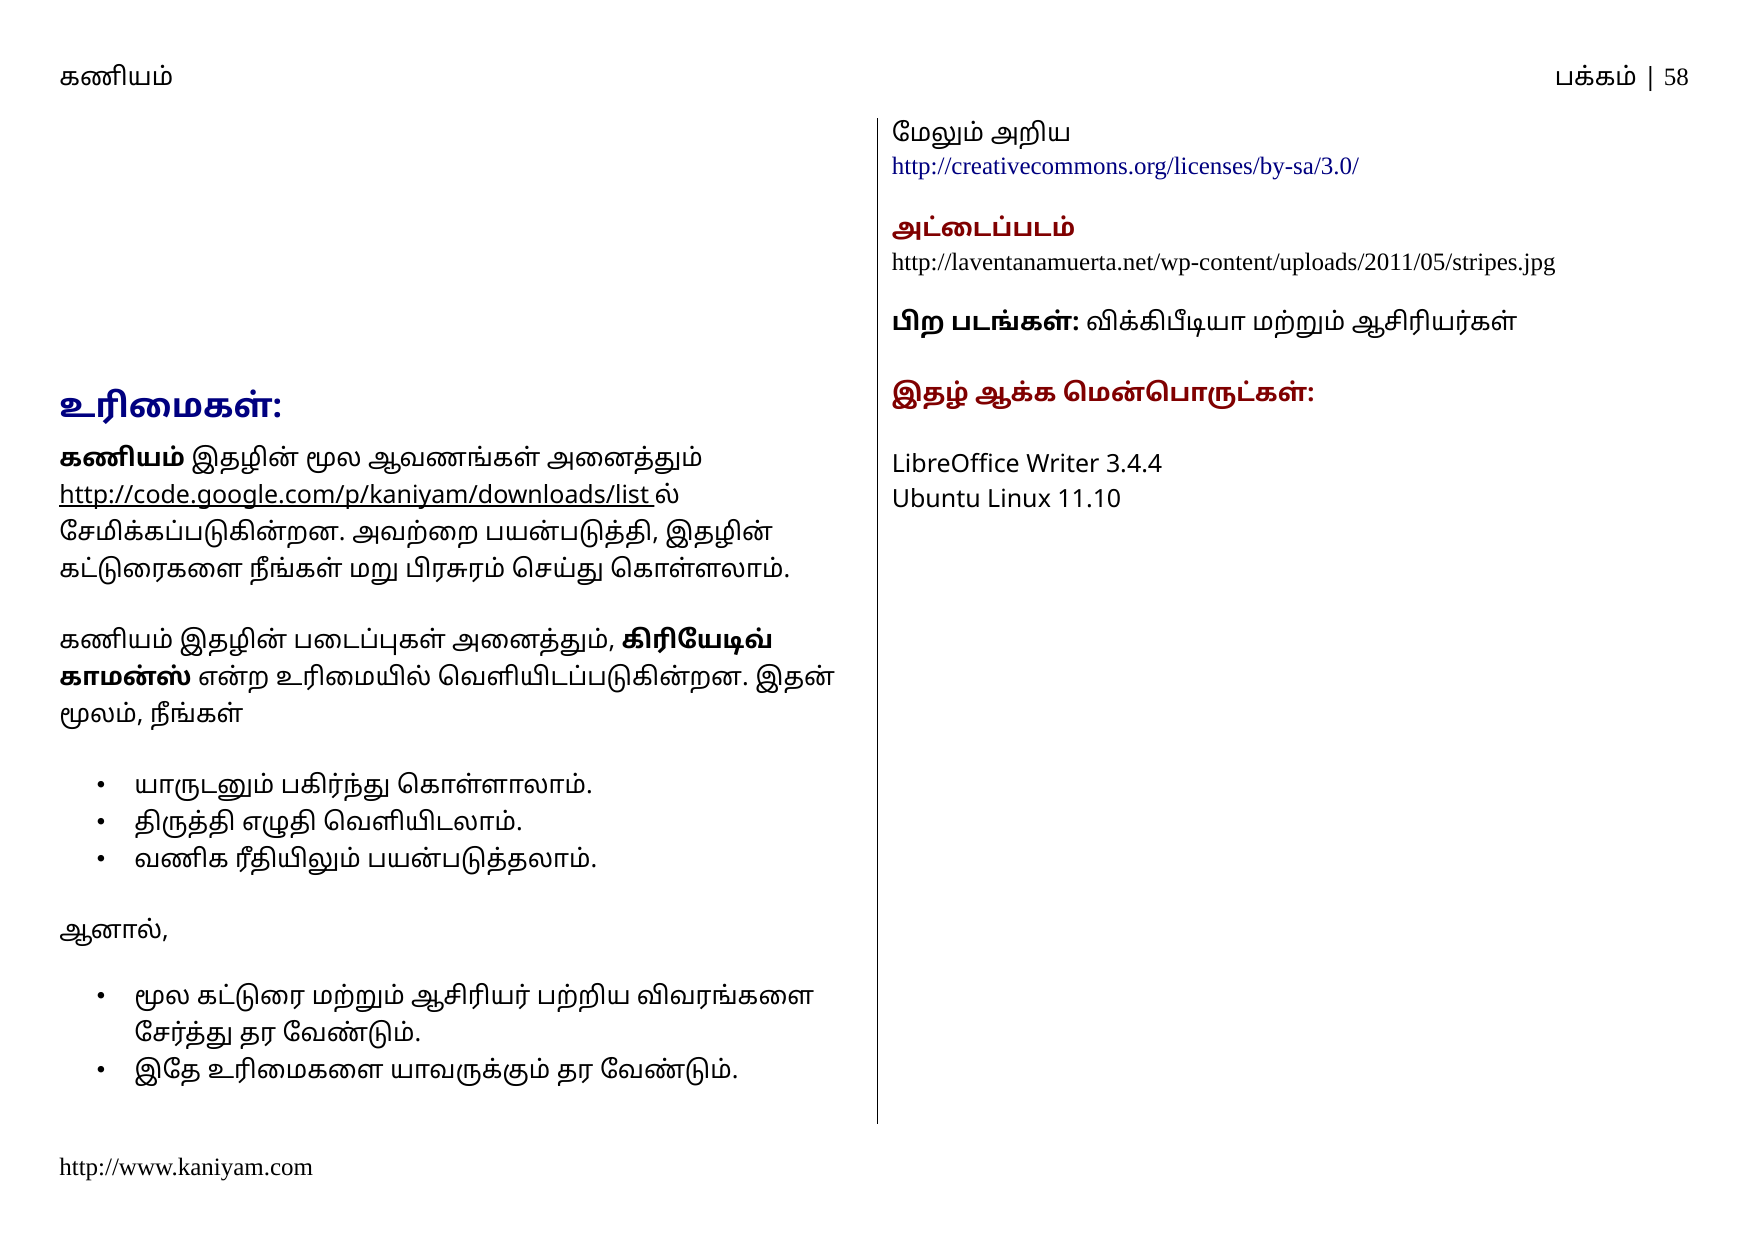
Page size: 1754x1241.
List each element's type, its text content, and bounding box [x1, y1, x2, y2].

text LibreOffice Writer 3.4.4 [892, 446, 1695, 480]
list வணிக ரீதியிலும் பயன்படுத்தலாம். [97, 840, 862, 877]
text கணியம் இதழின் படைப்புகள் அனைத்தும், கிரியேடிவ் காமன்ஸ் என்ற உரிமையில் வெளியிடப்படுகின்றன. இதன் மூலம், நீங்கள் [59, 621, 862, 732]
subtitle உரிமைகள்: [59, 382, 862, 431]
text அட்டைப்படம் [892, 214, 1695, 247]
text Ubuntu Linux 11.10 [892, 480, 1695, 514]
text http://code.google.com/p/kaniyam/downloads/listல் சேமிக்கப்படுகின்றன. அவற்றை பயன்படுத்தி, இதழின் கட்டுரைகளை நீங்கள் மறு பிரசுரம் செய்து கொள்ளலாம். [59, 476, 862, 587]
text பிற படங்கள்: விக்கிபீடியா மற்றும் ஆசிரியர்கள் [892, 304, 1695, 341]
text ஆனால், [59, 911, 862, 948]
list இதே உரிமைகளை யாவருக்கும் தர வேண்டும். [97, 1052, 862, 1089]
text மேலும் அறிய [892, 118, 1695, 151]
text http://laventanamuerta.net/wp-content/uploads/2011/05/stripes.jpg [892, 247, 1695, 275]
text கணியம் இதழின் மூல ஆவணங்கள் அனைத்தும் [59, 444, 862, 476]
list மூல கட்டுரை மற்றும் ஆசிரியர் பற்றிய விவரங்களை சேர்த்து தர வேண்டும். [97, 982, 862, 1052]
text http://creativecommons.org/licenses/by-sa/3.0/ [892, 151, 1695, 180]
list திருத்தி எழுதி வெளியிடலாம். [97, 803, 862, 840]
list யாருடனும் பகிர்ந்து கொள்ளாலாம். [97, 766, 862, 803]
text இதழ் ஆக்க மென்பொருட்கள்: [892, 375, 1695, 412]
